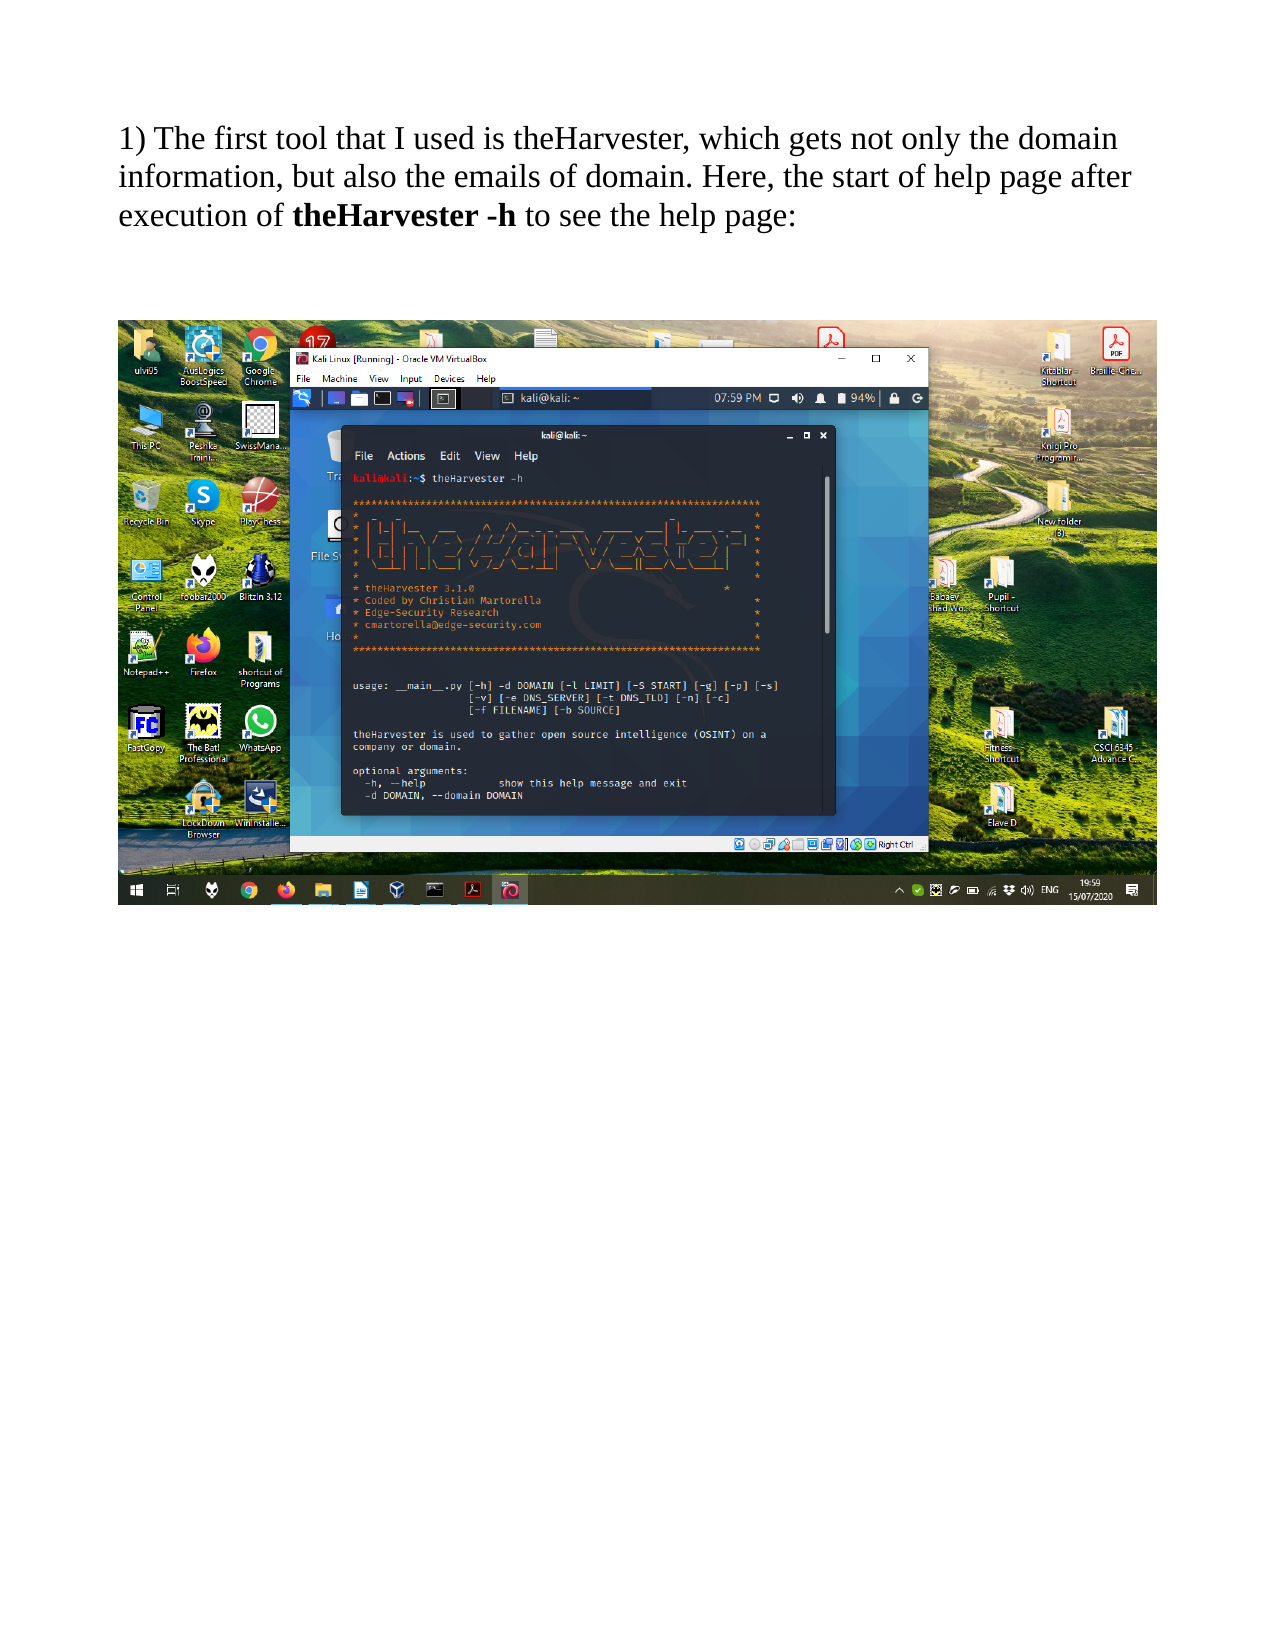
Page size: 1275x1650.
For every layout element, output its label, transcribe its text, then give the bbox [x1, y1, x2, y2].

picture [118, 320, 1157, 905]
text 1) The first tool that I used is theHarvester, which gets not only the domain information, but also the emails of domain. Here, the start of help page after execution of theHarvester -h to see the help page: [118, 118, 1157, 233]
